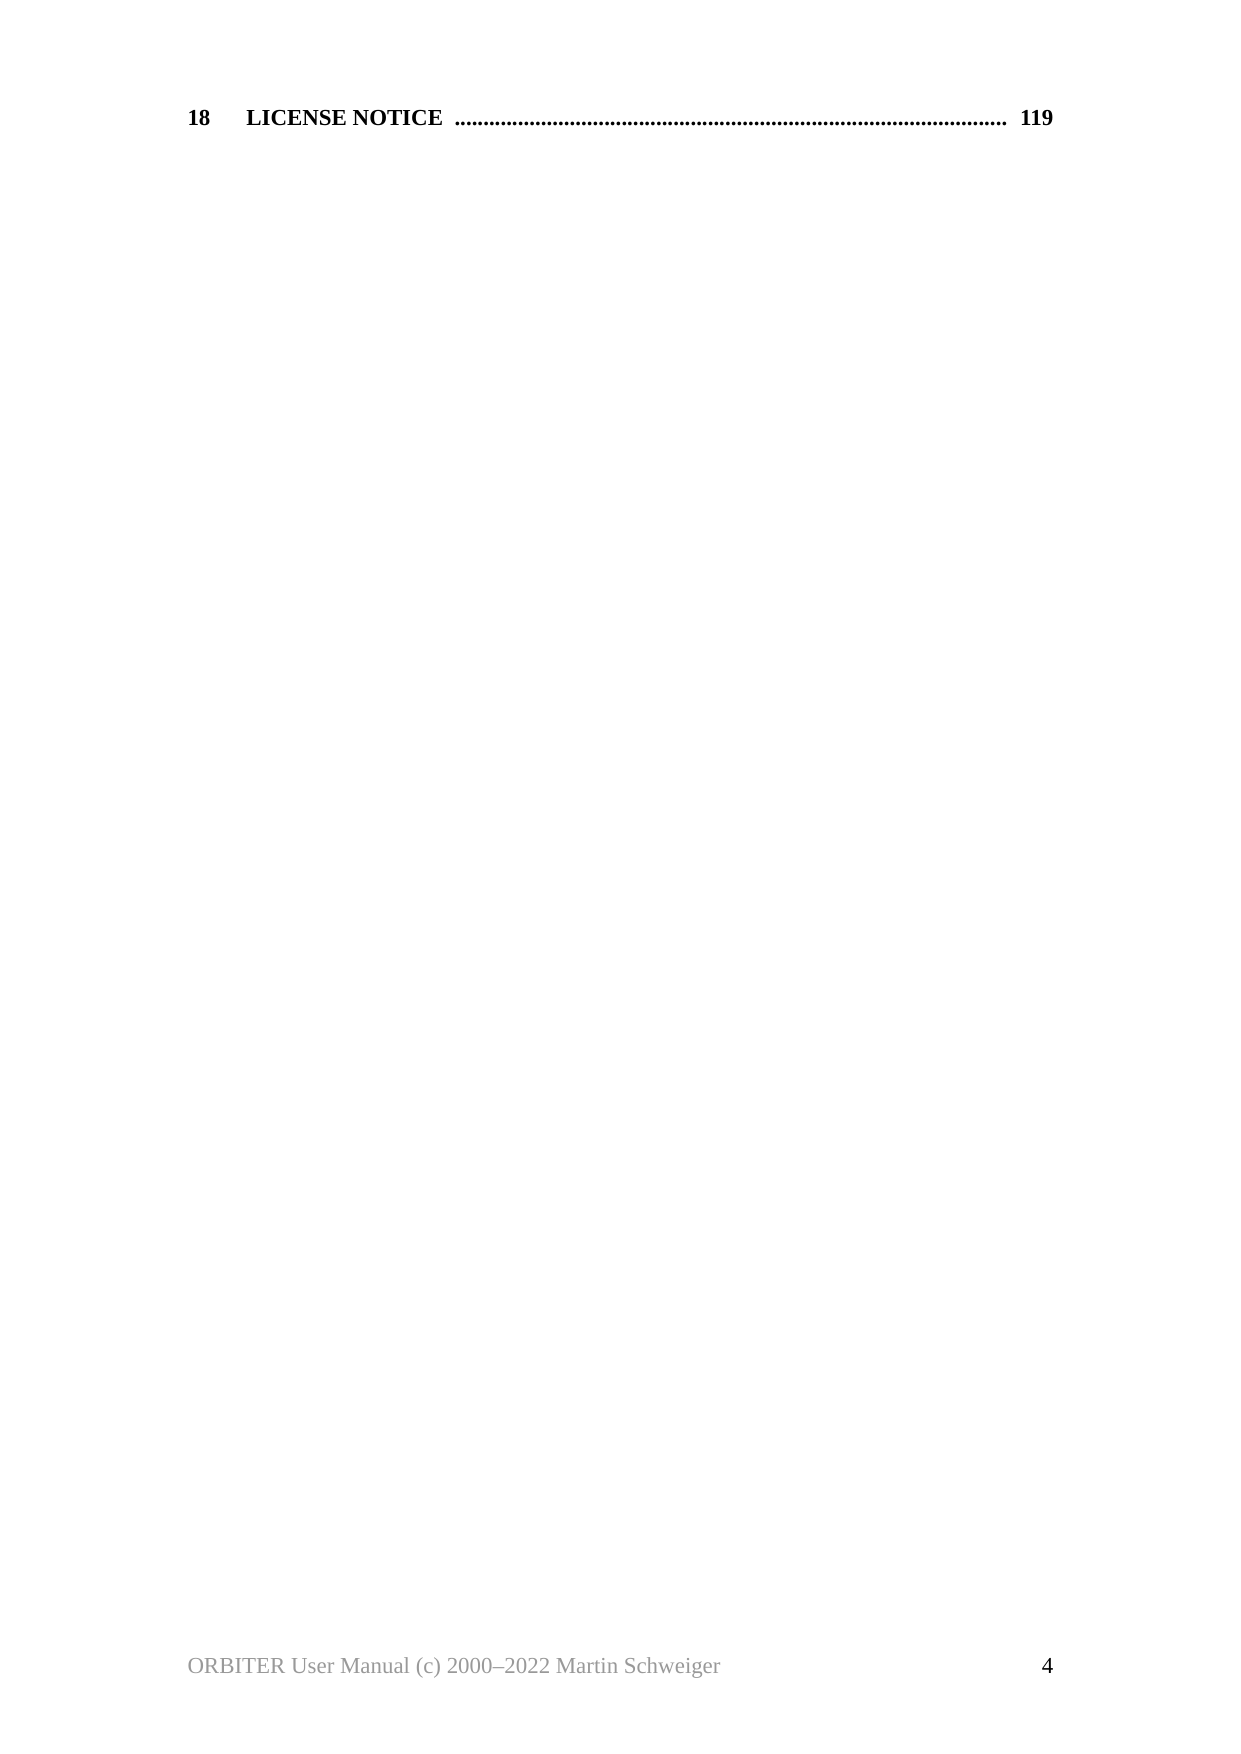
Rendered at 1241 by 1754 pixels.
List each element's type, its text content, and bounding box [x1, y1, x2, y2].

text 18 License notice 119 [187, 100, 1053, 132]
